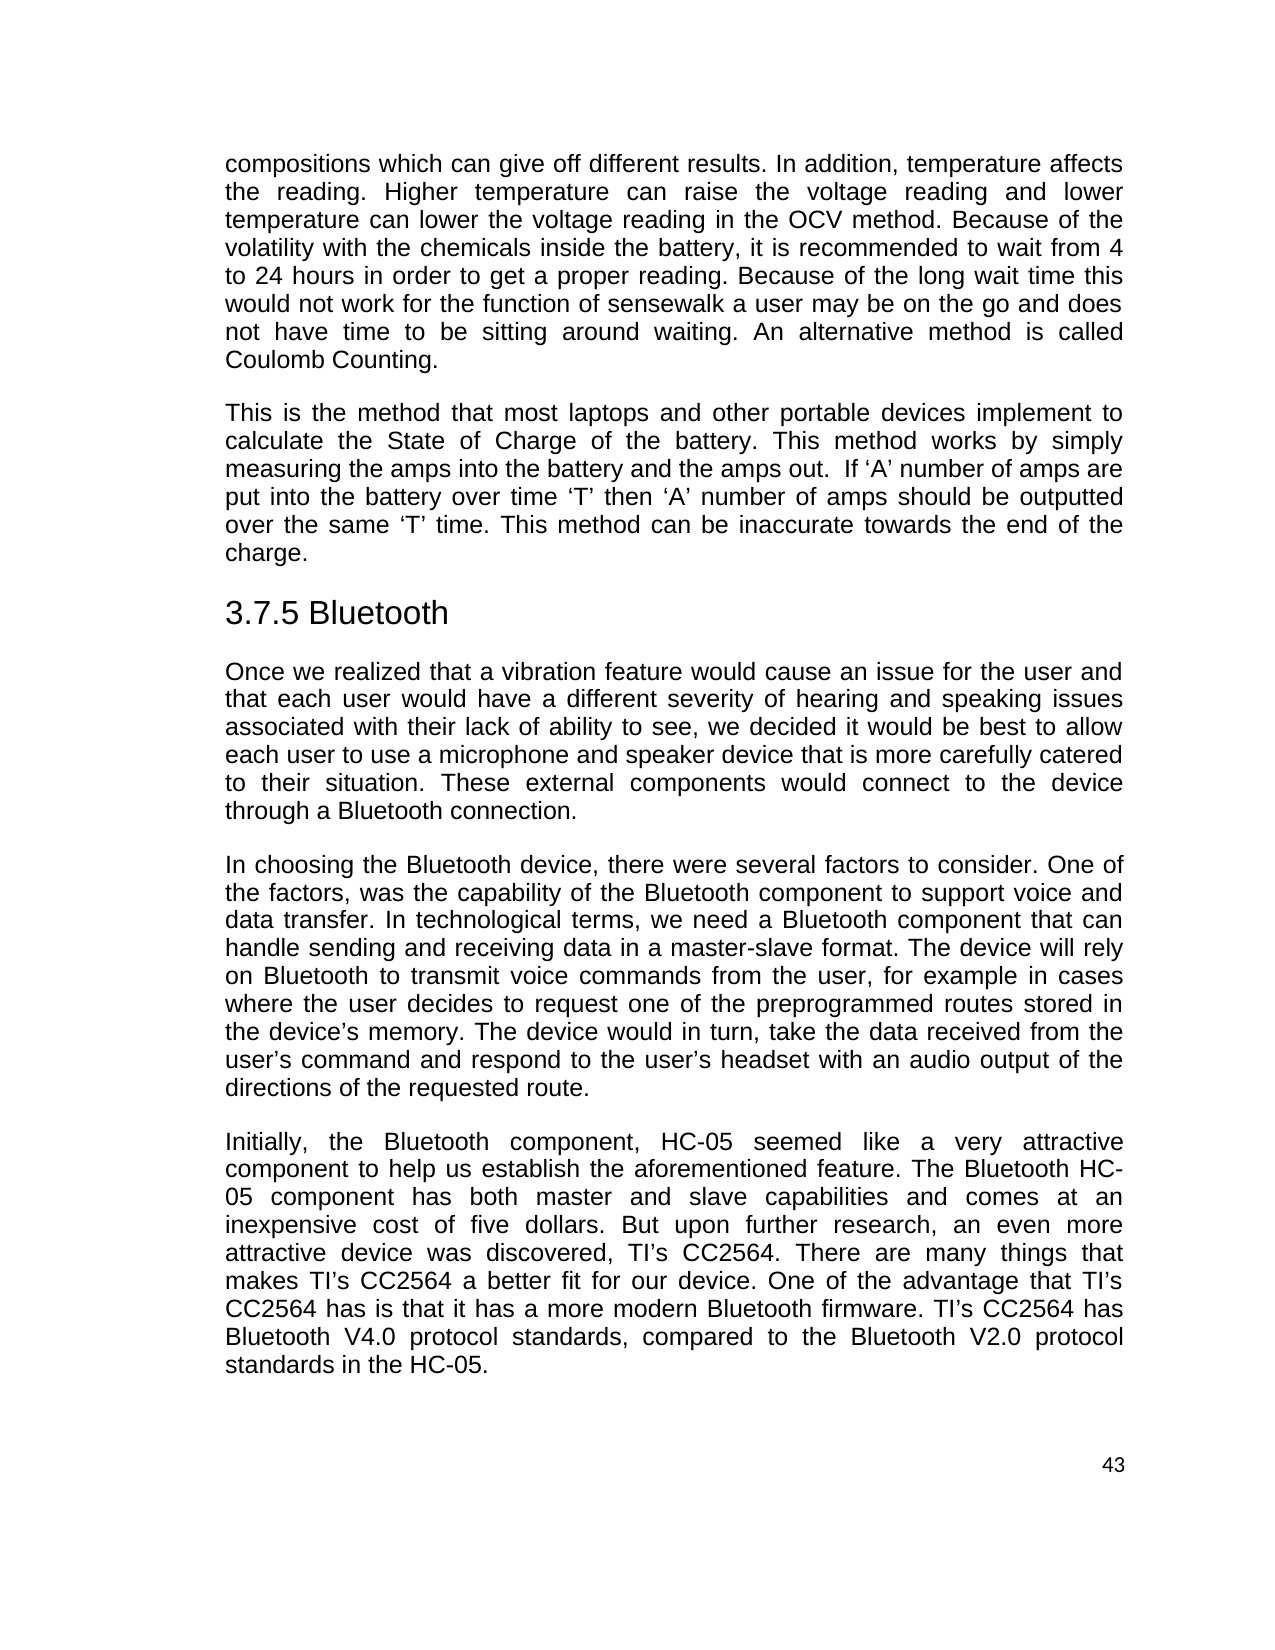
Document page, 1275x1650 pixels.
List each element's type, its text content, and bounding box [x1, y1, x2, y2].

text compositions which can give off different results. In addition, temperature affects the reading. Higher temperature can raise the voltage reading and lower temperature can lower the voltage reading in the OCV method. Because of the volatility with the chemicals inside the battery, it is recommended to wait from 4 to 24 hours in order to get a proper reading. Because of the long wait time this would not work for the function of sensewalk a user may be on the go and does not have time to be sitting around waiting. An alternative method is called Coulomb Counting. [225, 150, 1125, 373]
text 3.7.5 Bluetooth [225, 594, 1125, 632]
text This is the method that most laptops and other portable devices implement to calculate the State of Charge of the battery. This method works by simply measuring the amps into the battery and the amps out. If ‘A’ number of amps are put into the battery over time ‘T’ then ‘A’ number of amps should be outputted over the same ‘T’ time. This method can be inaccurate towards the end of the charge. [225, 399, 1125, 566]
text Once we realized that a vibration feature would cause an issue for the user and that each user would have a different severity of hearing and speaking issues associated with their lack of ability to see, we decided it would be best to allow each user to use a microphone and speaker device that is more carefully catered to their situation. These external components would connect to the device through a Bluetooth connection. [225, 657, 1125, 825]
text Initially, the Bluetooth component, HC-05 seemed like a very attractive component to help us establish the aforementioned feature. The Bluetooth HC-05 component has both master and slave capabilities and comes at an inexpensive cost of five dollars. But upon further research, an even more attractive device was discovered, TI’s CC2564. There are many things that makes TI’s CC2564 a better fit for our device. One of the advantage that TI’s CC2564 has is that it has a more modern Bluetooth firmware. TI’s CC2564 has Bluetooth V4.0 protocol standards, compared to the Bluetooth V2.0 protocol standards in the HC-05. [225, 1127, 1125, 1378]
text In choosing the Bluetooth device, there were several factors to consider. One of the factors, was the capability of the Bluetooth component to support voice and data transfer. In technological terms, we need a Bluetooth component that can handle sending and receiving data in a master-slave format. The device will rely on Bluetooth to transmit voice commands from the user, for example in cases where the user decides to request one of the preprogrammed routes stored in the device’s memory. The device would in turn, take the data received from the user’s command and respond to the user’s headset with an audio output of the directions of the requested route. [225, 850, 1125, 1102]
